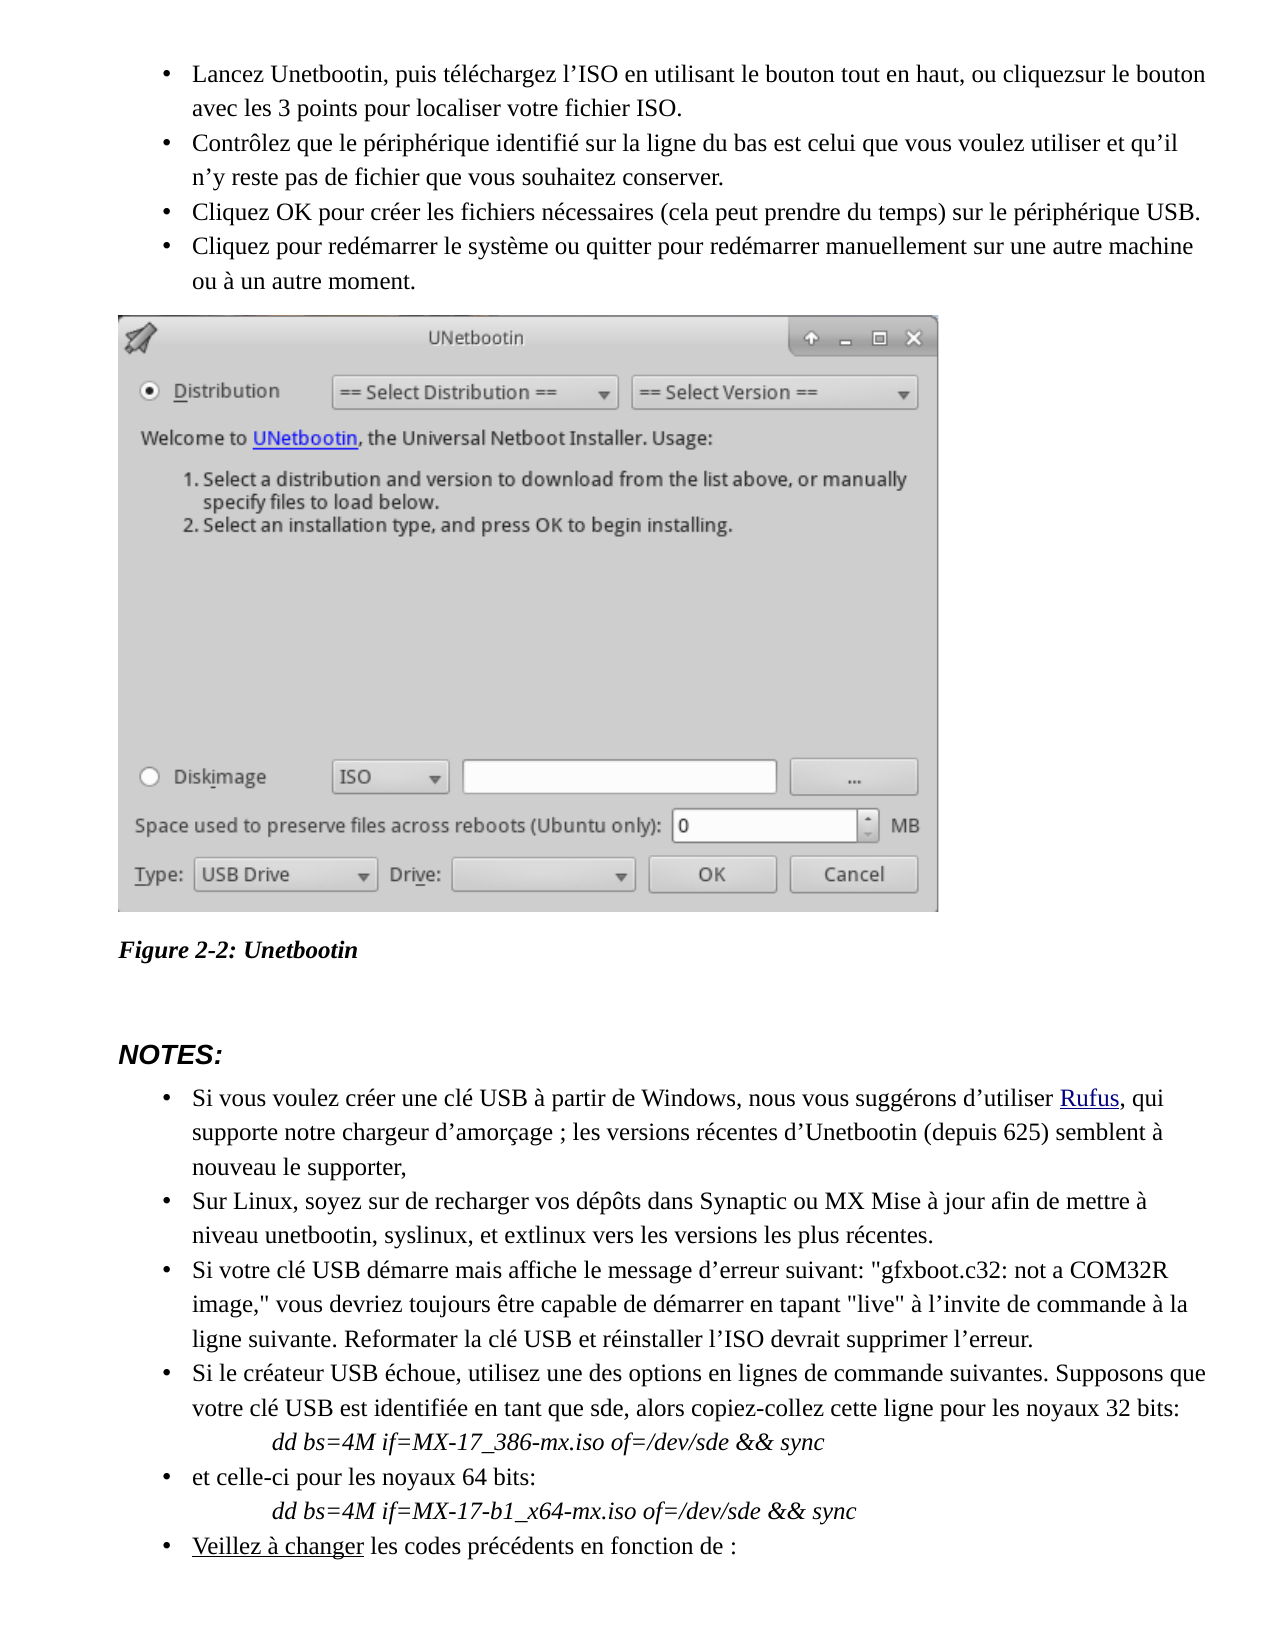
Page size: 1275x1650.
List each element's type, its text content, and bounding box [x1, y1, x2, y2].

list dd bs=4M if=MX-17_386-mx.iso of=/dev/sde && sync [236, 1427, 1216, 1456]
list Cliquez pour redémarrer le système ou quitter pour redémarrer manuellement sur une autre machine ou à un autre moment. [162, 231, 1216, 295]
list et celle-ci pour les noyaux 64 bits: [162, 1462, 1216, 1491]
list Veillez à changer les codes précédents en fonction de : [162, 1531, 1216, 1560]
list dd bs=4M if=MX-17-b1_x64-mx.iso of=/dev/sde && sync [236, 1496, 1216, 1525]
list Contrôlez que le périphérique identifié sur la ligne du bas est celui que vous voulez utiliser et qu’il n’y reste pas de fichier que vous souhaitez conserver. [162, 128, 1216, 191]
picture [118, 315, 939, 912]
list Si vous voulez créer une clé USB à partir de Windows, nous vous suggérons d’utiliser Rufus, qui supporte notre chargeur d’amorçage ; les versions récentes d’Unetbootin (depuis 625) semblent à nouveau le supporter, [162, 1083, 1216, 1180]
list Cliquez OK pour créer les fichiers nécessaires (cela peut prendre du temps) sur le périphérique USB. [162, 197, 1216, 226]
list Sur Linux, soyez sur de recharger vos dépôts dans Synaptic ou MX Mise à jour afin de mettre à niveau unetbootin, syslinux, et extlinux vers les versions les plus récentes. [162, 1186, 1216, 1249]
subtitle NOTES: [118, 1038, 1216, 1070]
list Si le créateur USB échoue, utilisez une des options en lignes de commande suivantes. Supposons que votre clé USB est identifiée en tant que sde, alors copiez-collez cette ligne pour les noyaux 32 bits: [162, 1358, 1216, 1422]
text Figure 2-2: Unetbootin [118, 936, 1216, 964]
list Si votre clé USB démarre mais affiche le message d’erreur suivant: "gfxboot.c32: not a COM32R image," vous devriez toujours être capable de démarrer en tapant "live" à l’invite de commande à la ligne suivante. Reformater la clé USB et réinstaller l’ISO devrait supprimer l’erreur. [162, 1255, 1216, 1353]
list Lancez Unetbootin, puis téléchargez l’ISO en utilisant le bouton tout en haut, ou cliquezsur le bouton avec les 3 points pour localiser votre fichier ISO. [162, 59, 1216, 122]
